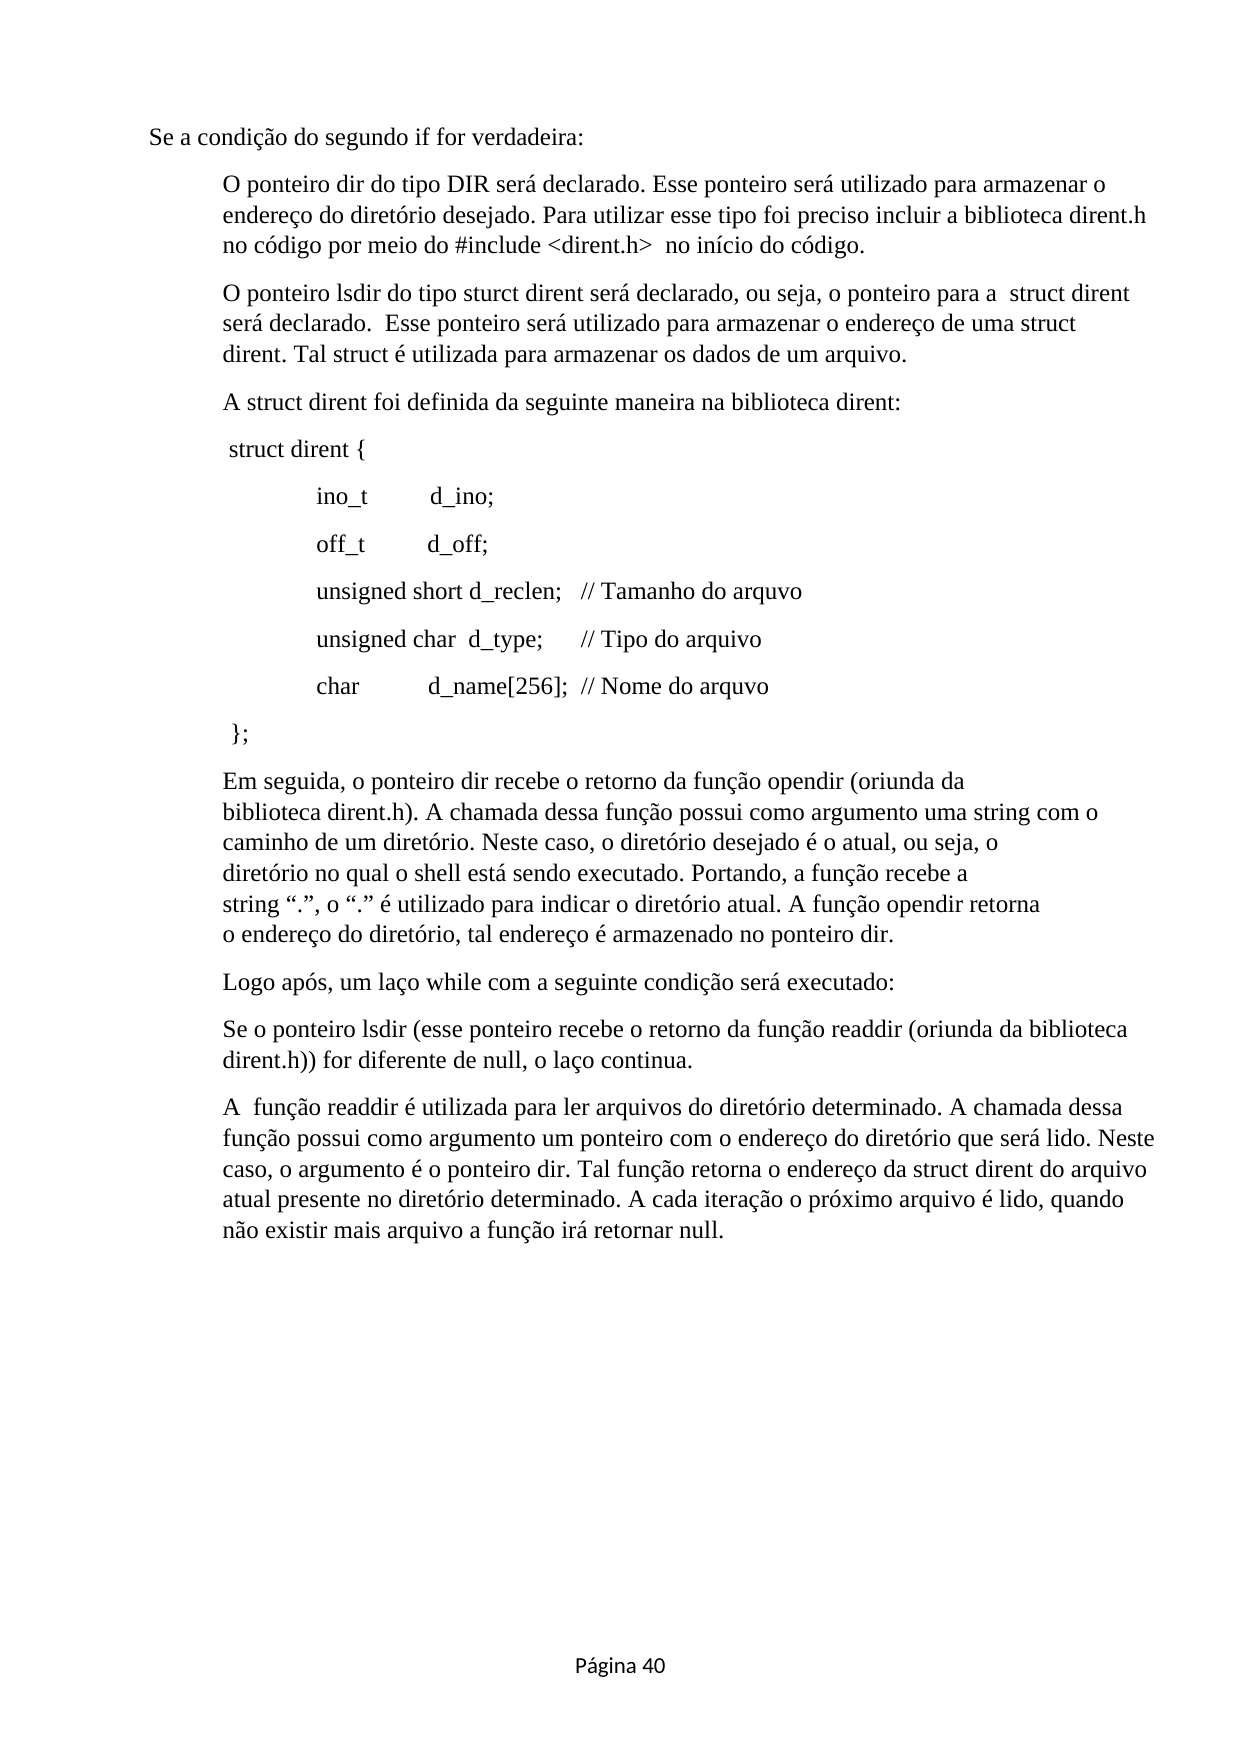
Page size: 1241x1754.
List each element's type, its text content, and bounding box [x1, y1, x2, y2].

text unsigned char d_type; // Tipo do arquivo [222, 624, 1165, 652]
text off_t d_off; [222, 529, 1165, 558]
text ino_t d_ino; [222, 481, 1165, 510]
text Se a condição do segundo if for verdadeira: [149, 122, 1165, 150]
text O ponteiro dir do tipo DIR será declarado. Esse ponteiro será utilizado para armazenar o endereço do diretório desejado. Para utilizar esse tipo foi preciso incluir a biblioteca dirent.h no código por meio do #include <dirent.h> no início do código. [222, 169, 1165, 259]
text O ponteiro lsdir do tipo sturct dirent será declarado, ou seja, o ponteiro para a struct dirent será declarado. Esse ponteiro será utilizado para armazenar o endereço de uma struct dirent. Tal struct é utilizada para armazenar os dados de um arquivo. [149, 278, 1165, 368]
text Se o ponteiro lsdir (esse ponteiro recebe o retorno da função readdir (oriunda da biblioteca dirent.h)) for diferente de null, o laço continua. [75, 1014, 1165, 1074]
text unsigned short d_reclen; // Tamanho do arquvo [222, 576, 1165, 605]
text char d_name[256]; // Nome do arquvo [222, 671, 1165, 700]
text A função readdir é utilizada para ler arquivos do diretório determinado. A chamada dessa função possui como argumento um ponteiro com o endereço do diretório que será lido. Neste caso, o argumento é o ponteiro dir. Tal função retorna o endereço da struct dirent do arquivo atual presente no diretório determinado. A cada iteração o próximo arquivo é lido, quando não existir mais arquivo a função irá retornar null. [75, 1092, 1165, 1244]
text A struct dirent foi definida da seguinte maneira na biblioteca dirent: [149, 387, 1165, 415]
text }; [75, 718, 1165, 747]
text Em seguida, o ponteiro dir recebe o retorno da função opendir (oriunda da biblioteca dirent.h). A chamada dessa função possui como argumento uma string com o caminho de um diretório. Neste caso, o diretório desejado é o atual, ou seja, o diretório no qual o shell está sendo executado. Portando, a função recebe a string “.”, o “.” é utilizado para indicar o diretório atual. A função opendir retorna o endereço do diretório, tal endereço é armazenado no ponteiro dir. [75, 766, 1165, 948]
text Logo após, um laço while com a seguinte condição será executado: [75, 967, 1165, 996]
text struct dirent { [222, 434, 1165, 463]
